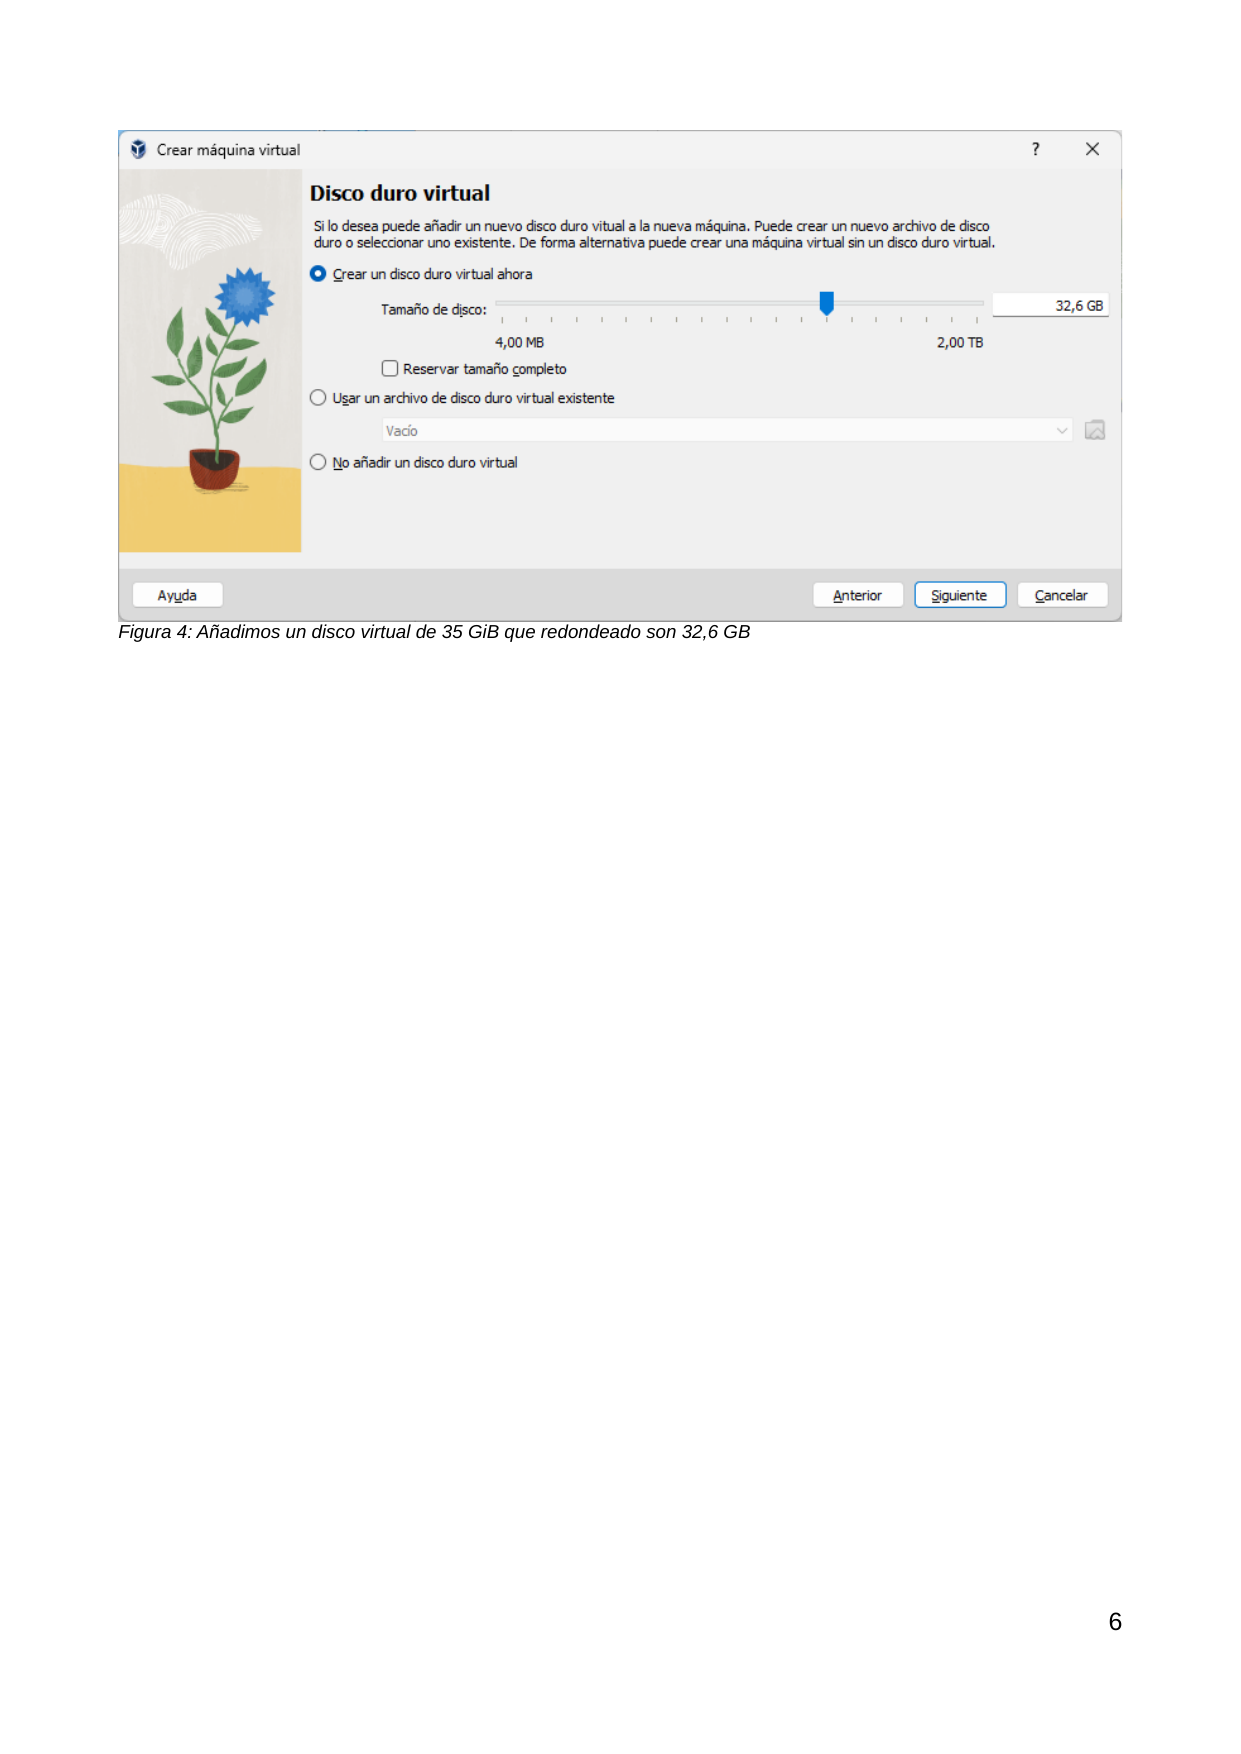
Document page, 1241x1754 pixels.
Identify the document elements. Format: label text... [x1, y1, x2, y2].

picture [118, 130, 1123, 622]
text Figura 4: Añadimos un disco virtual de 35 GiB que redondeado son 32,6 GB [118, 622, 1122, 643]
